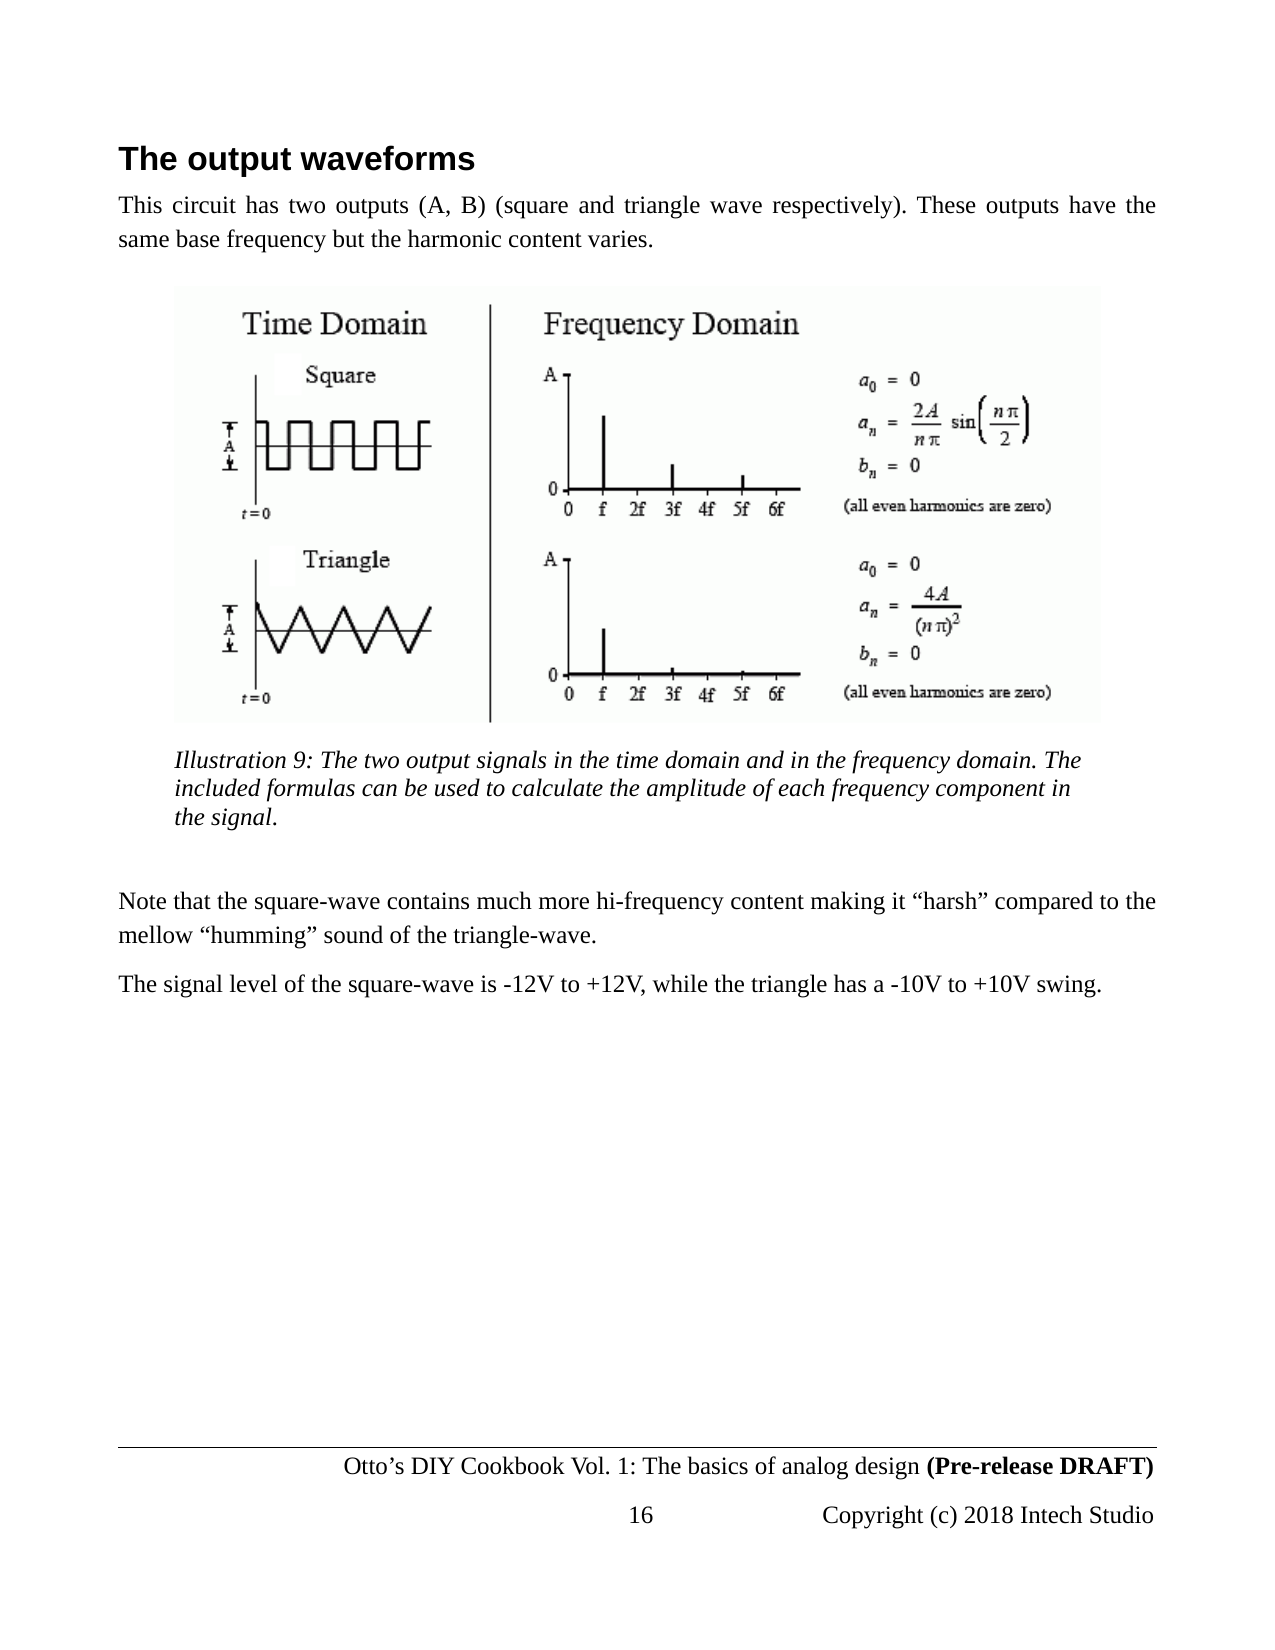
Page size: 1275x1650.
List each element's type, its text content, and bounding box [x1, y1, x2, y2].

text Illustration 9: The two output signals in the time domain and in the frequency domain. The included formulas can be used to calculate the amplitude of each frequency component in the signal. [174, 740, 1101, 831]
text Note that the square-wave contains much more hi-frequency content making it “harsh” compared to the mellow “humming” sound of the triangle-wave. [118, 886, 1157, 949]
picture [174, 286, 1101, 740]
text This circuit has two outputs (A, B) (square and triangle wave respectively). These outputs have the same base frequency but the harmonic content varies. [118, 190, 1157, 253]
subtitle The output waveforms [118, 139, 1157, 178]
text The signal level of the square-wave is -12V to +12V, while the triangle has a -10V to +10V swing. [118, 969, 1157, 998]
